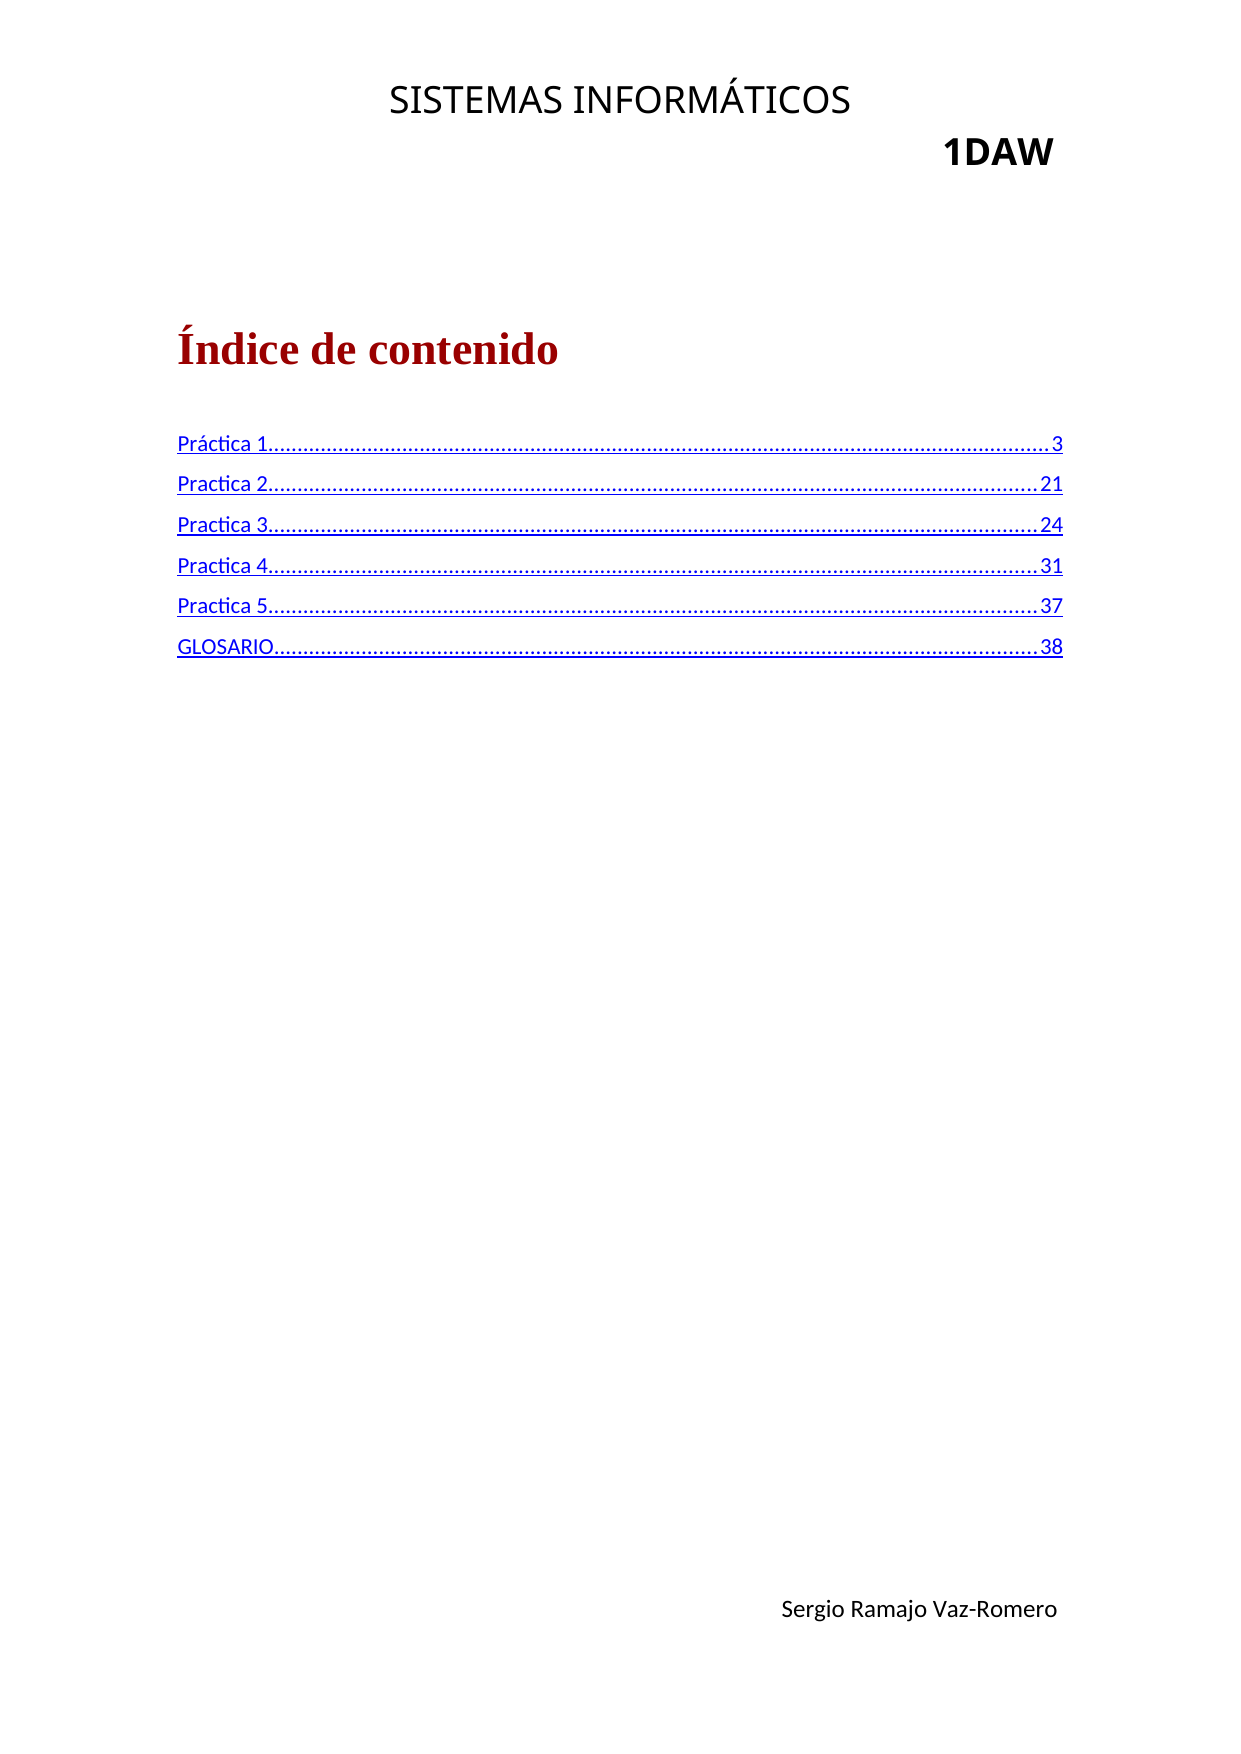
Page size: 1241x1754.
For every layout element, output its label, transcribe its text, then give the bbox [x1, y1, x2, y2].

text Práctica 1 3 [177, 429, 1063, 453]
text Practica 2 21 [177, 469, 1063, 494]
text Practica 4 31 [177, 551, 1063, 575]
subtitle Índice de contenido [177, 321, 1063, 374]
text Practica 5 37 [177, 591, 1063, 616]
text GLOSARIO 38 [177, 632, 1063, 656]
text Practica 3 24 [177, 510, 1063, 534]
